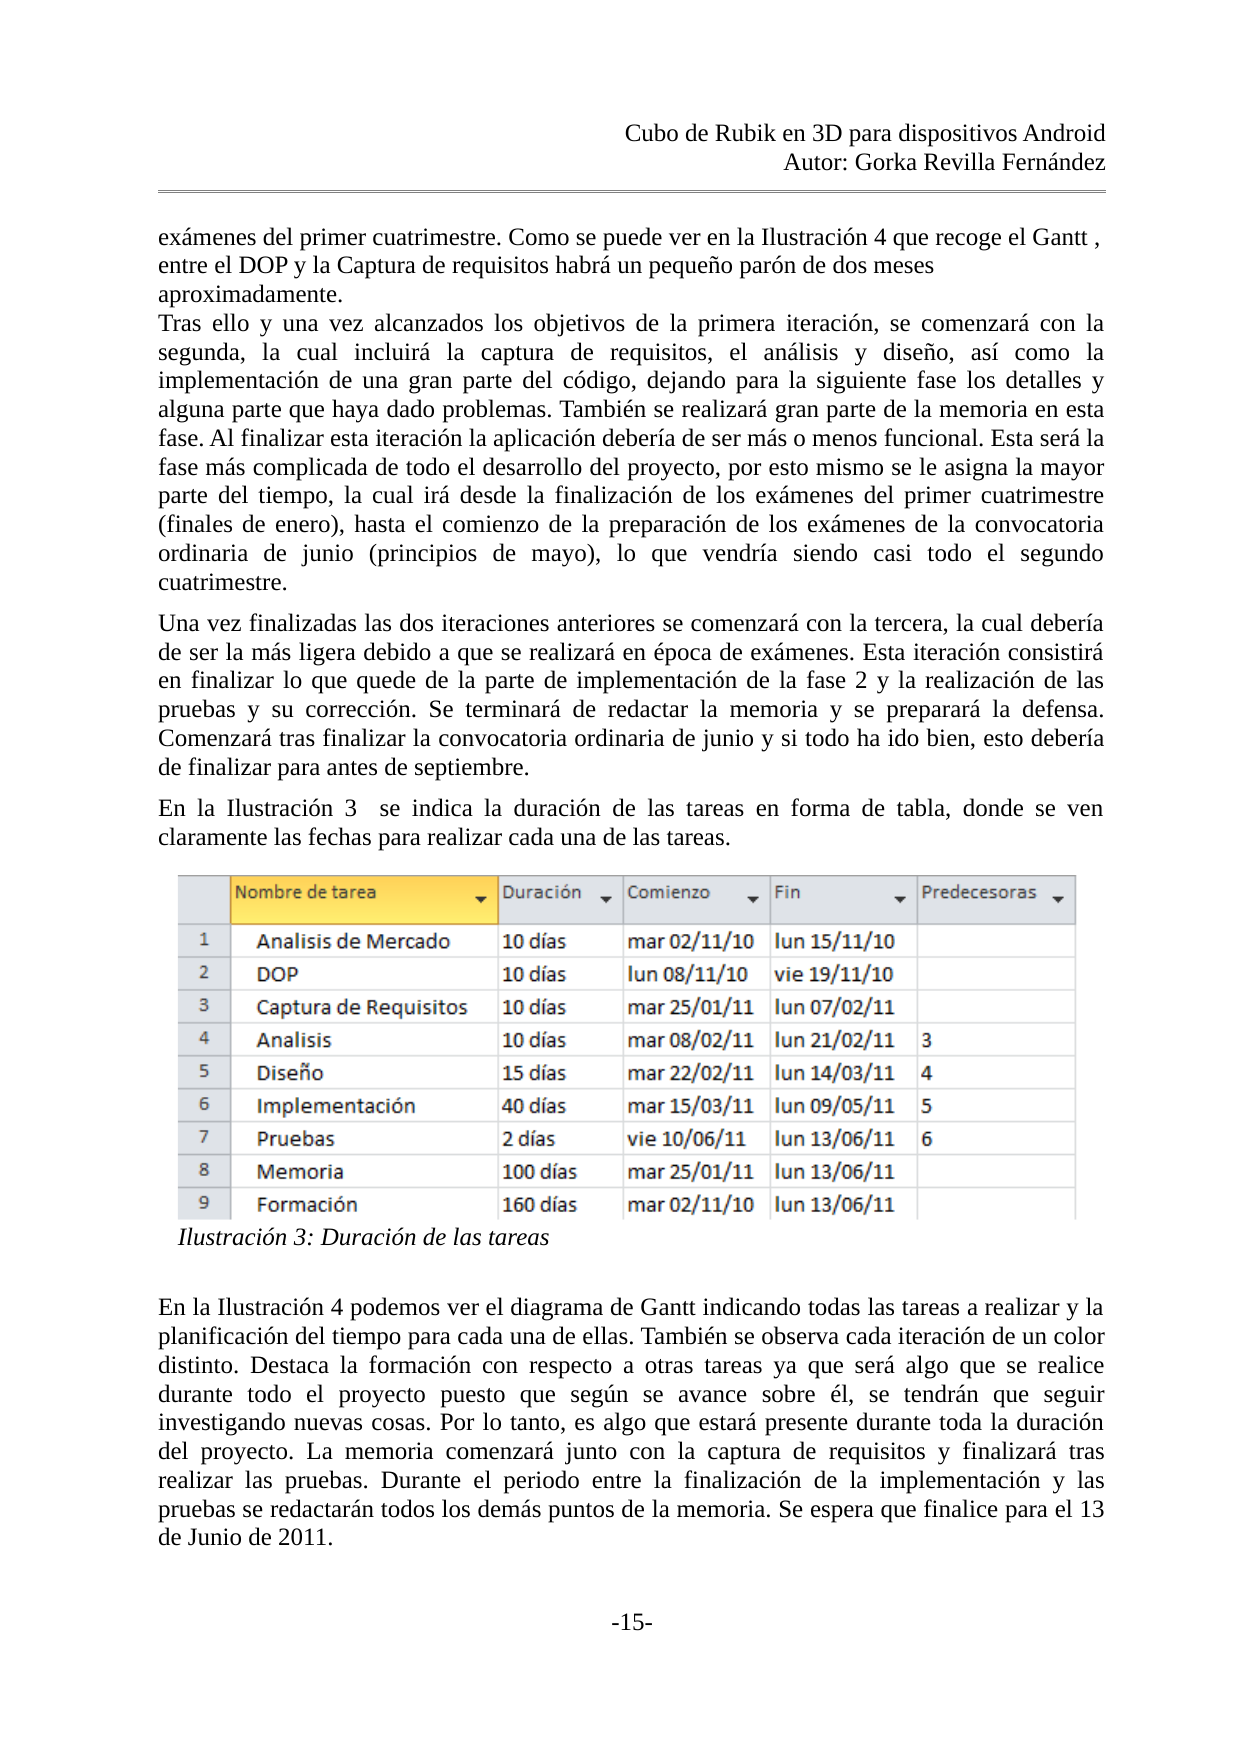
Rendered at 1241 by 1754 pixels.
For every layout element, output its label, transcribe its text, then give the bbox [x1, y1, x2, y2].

text Tras ello y una vez alcanzados los objetivos de la primera iteración, se comenzará con la segunda, la cual incluirá la captura de requisitos, el análisis y diseño, así como la implementación de una gran parte del código, dejando para la siguiente fase los detalles y alguna parte que haya dado problemas. También se realizará gran parte de la memoria en esta fase. Al finalizar esta iteración la aplicación debería de ser más o menos funcional. Esta será la fase más complicada de todo el desarrollo del proyecto, por esto mismo se le asigna la mayor parte del tiempo, la cual irá desde la finalización de los exámenes del primer cuatrimestre (finales de enero), hasta el comienzo de la preparación de los exámenes de la convocatoria ordinaria de junio (principios de mayo), lo que vendría siendo casi todo el segundo cuatrimestre. [158, 308, 1106, 596]
picture [177, 875, 1078, 1223]
text Ilustración 3: Duración de las tareas [178, 1223, 1078, 1251]
text En la Ilustración 4 podemos ver el diagrama de Gantt indicando todas las tareas a realizar y la planificación del tiempo para cada una de ellas. También se observa cada iteración de un color distinto. Destaca la formación con respecto a otras tareas ya que será algo que se realice durante todo el proyecto puesto que según se avance sobre él, se tendrán que seguir investigando nuevas cosas. Por lo tanto, es algo que estará presente durante toda la duración del proyecto. La memoria comenzará junto con la captura de requisitos y finalizará tras realizar las pruebas. Durante el periodo entre la finalización de la implementación y las pruebas se redactarán todos los demás puntos de la memoria. Se espera que finalice para el 13 de Junio de 2011. [158, 1292, 1106, 1551]
text Una vez finalizadas las dos iteraciones anteriores se comenzará con la tercera, la cual debería de ser la más ligera debido a que se realizará en época de exámenes. Esta iteración consistirá en finalizar lo que quede de la parte de implementación de la fase 2 y la realización de las pruebas y su corrección. Se terminará de redactar la memoria y se preparará la defensa. Comenzará tras finalizar la convocatoria ordinaria de junio y si todo ha ido bien, esto debería de finalizar para antes de septiembre. [158, 608, 1106, 781]
text exámenes del primer cuatrimestre. Como se puede ver en la Ilustración 4 que recoge el Gantt , entre el DOP y la Captura de requisitos habrá un pequeño parón de dos meses aproximadamente. [158, 222, 1106, 308]
text En la Ilustración 3 se indica la duración de las tareas en forma de tabla, donde se ven claramente las fechas para realizar cada una de las tareas. [158, 793, 1106, 851]
